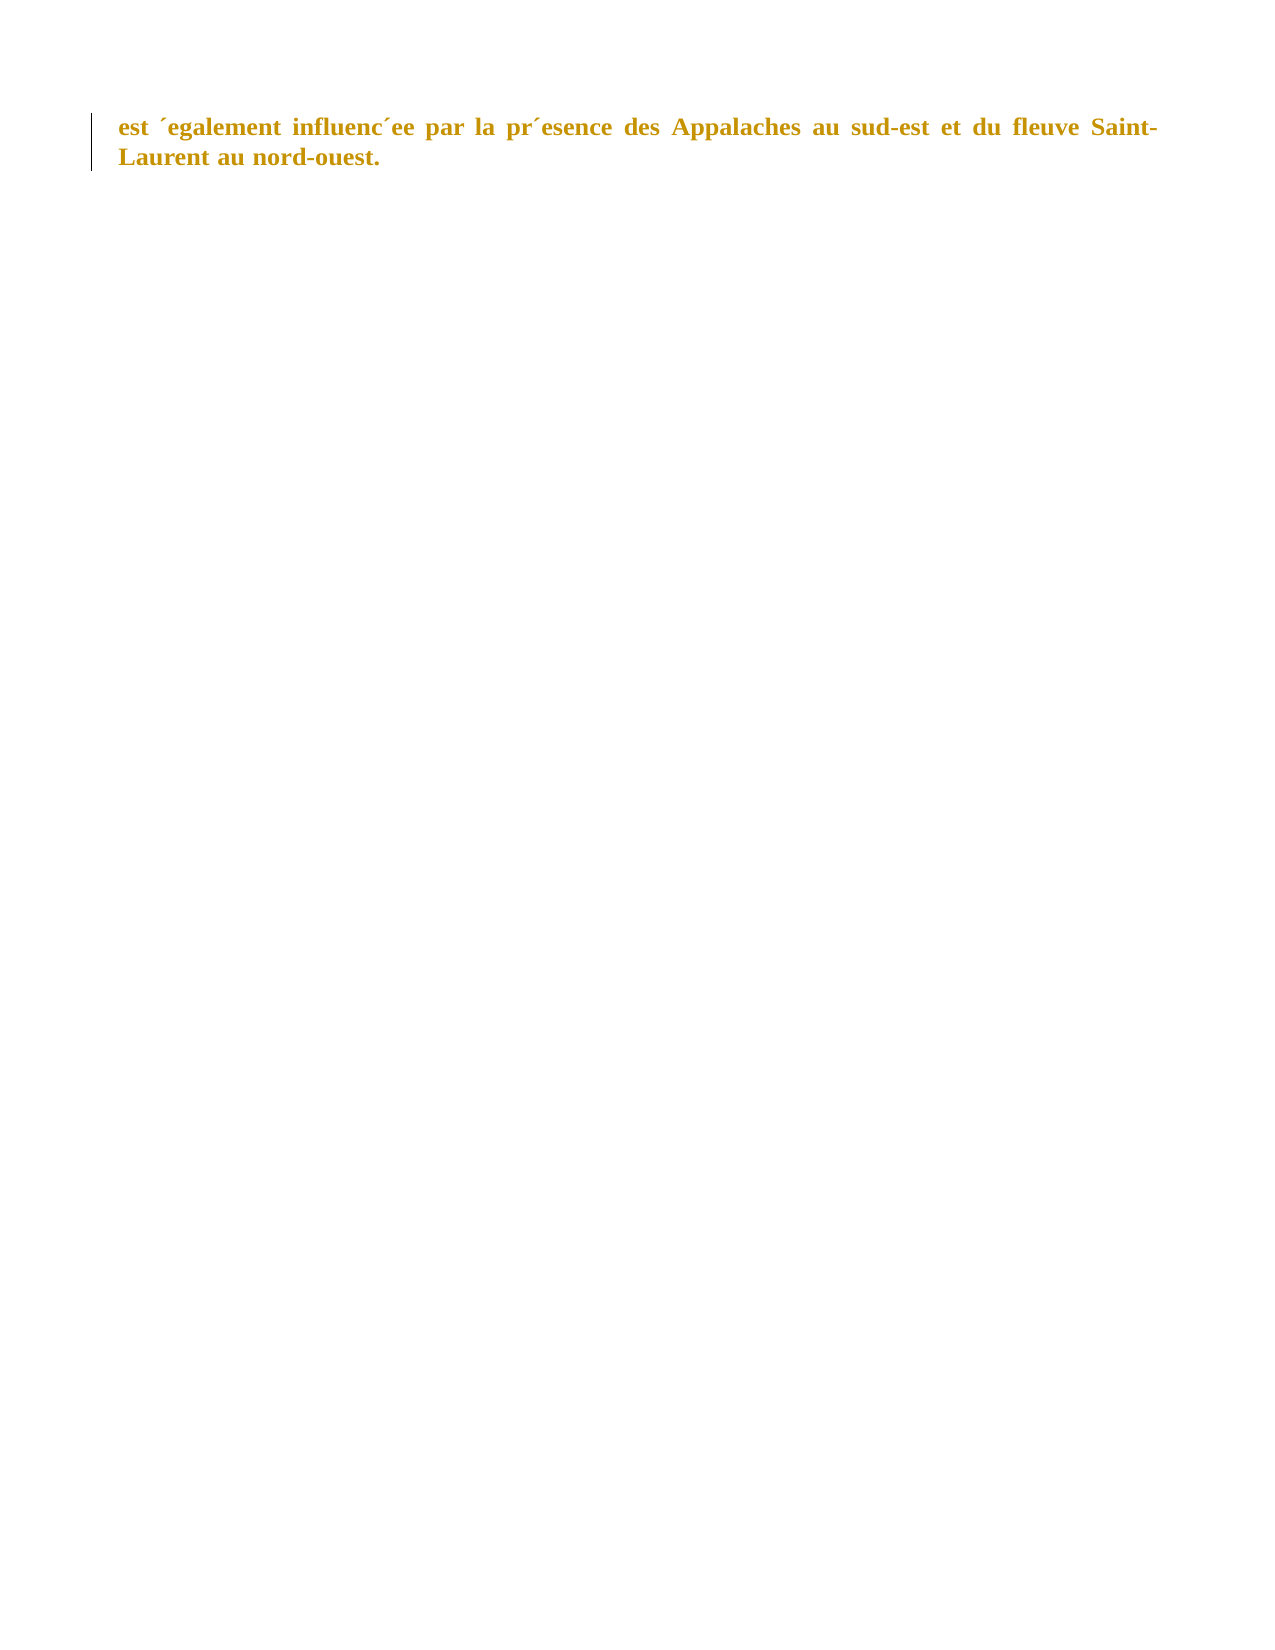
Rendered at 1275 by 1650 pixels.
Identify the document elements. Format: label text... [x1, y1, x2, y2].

text est ´egalement influenc´ee par la pr´esence des Appalaches au sud-est et du fleuve Saint-Laurent au nord-ouest. [118, 112, 1158, 171]
